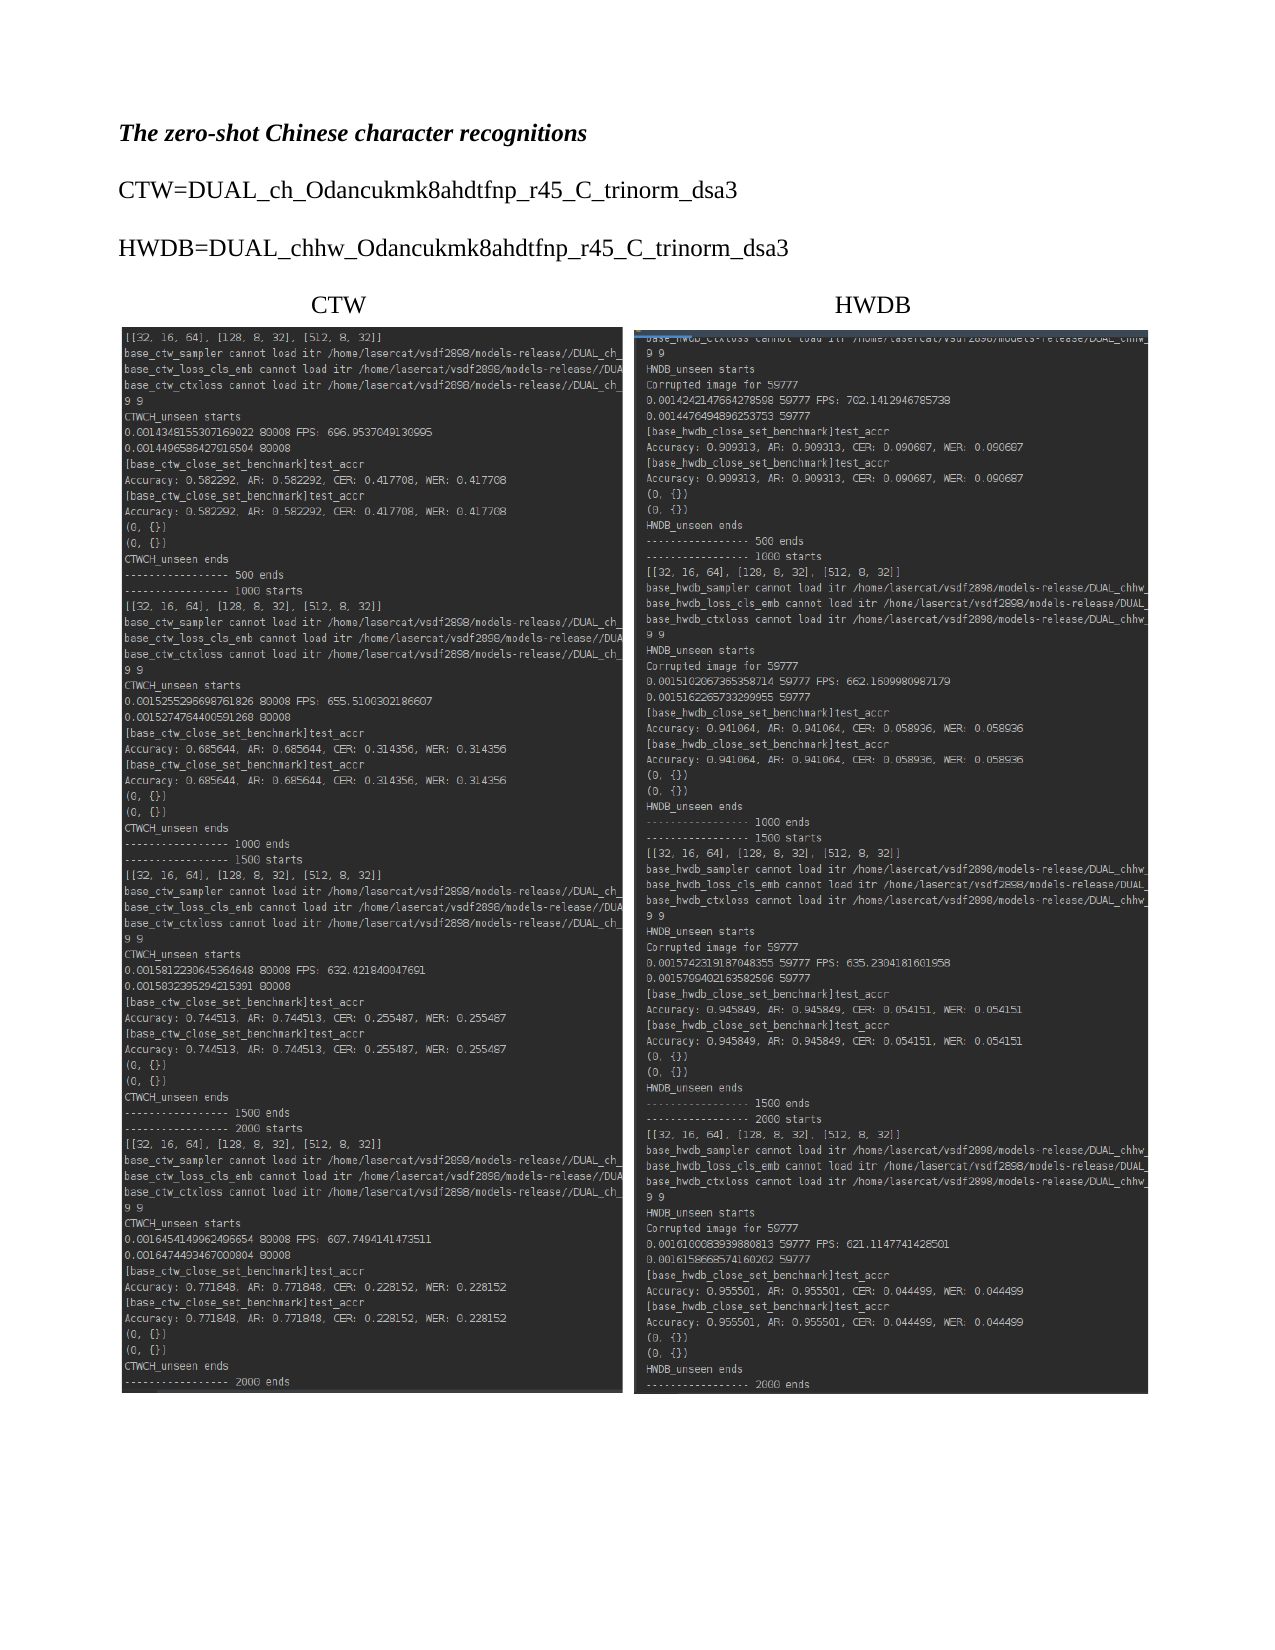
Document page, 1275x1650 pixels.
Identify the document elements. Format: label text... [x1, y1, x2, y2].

picture [121, 327, 623, 1393]
text HWDB=DUAL_chhw_Odancukmk8ahdtfnp_r45_C_trinorm_dsa3 [118, 233, 1157, 262]
text The zero-shot Chinese character recognitions [118, 118, 1157, 147]
picture [634, 330, 1149, 1394]
text CTW HWDB [118, 291, 1157, 319]
text CTW=DUAL_ch_Odancukmk8ahdtfnp_r45_C_trinorm_dsa3 [118, 176, 1157, 204]
